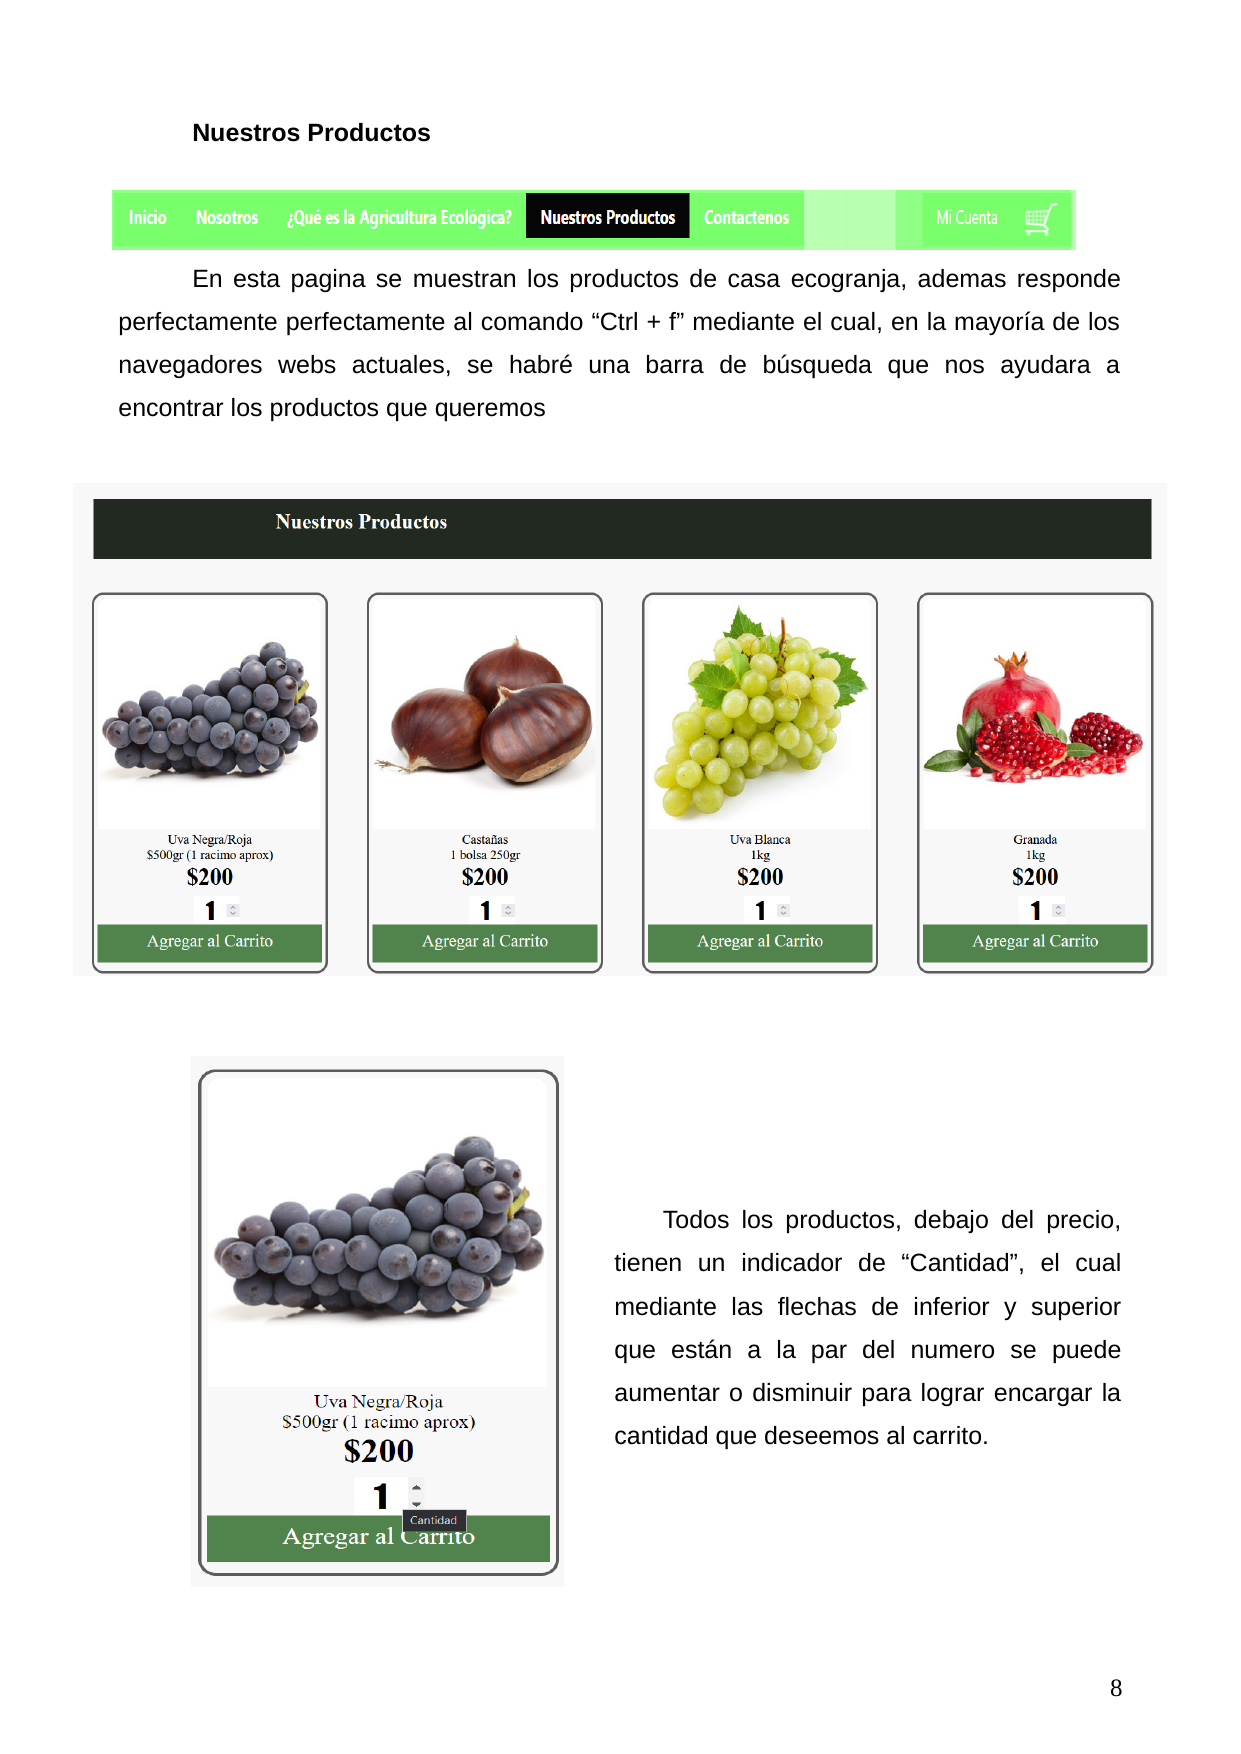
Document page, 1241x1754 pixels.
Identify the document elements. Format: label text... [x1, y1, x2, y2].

picture [72, 483, 1168, 976]
text Nuestros Productos [118, 118, 1122, 147]
picture [190, 1056, 565, 1587]
text En esta pagina se muestran los productos de casa ecogranja, ademas responde perfectamente perfectamente al comando “Ctrl + f” mediante el cual, en la mayoría de los navegadores webs actuales, se habré una barra de búsqueda que nos ayudara a encontrar los productos que queremos [118, 204, 1122, 422]
text Todos los productos, debajo del precio, tienen un indicador de “Cantidad”, el cual mediante las flechas de inferior y superior que están a la par del numero se puede aumentar o disminuir para lograr encargar la cantidad que deseemos al carrito. [614, 1205, 1122, 1449]
